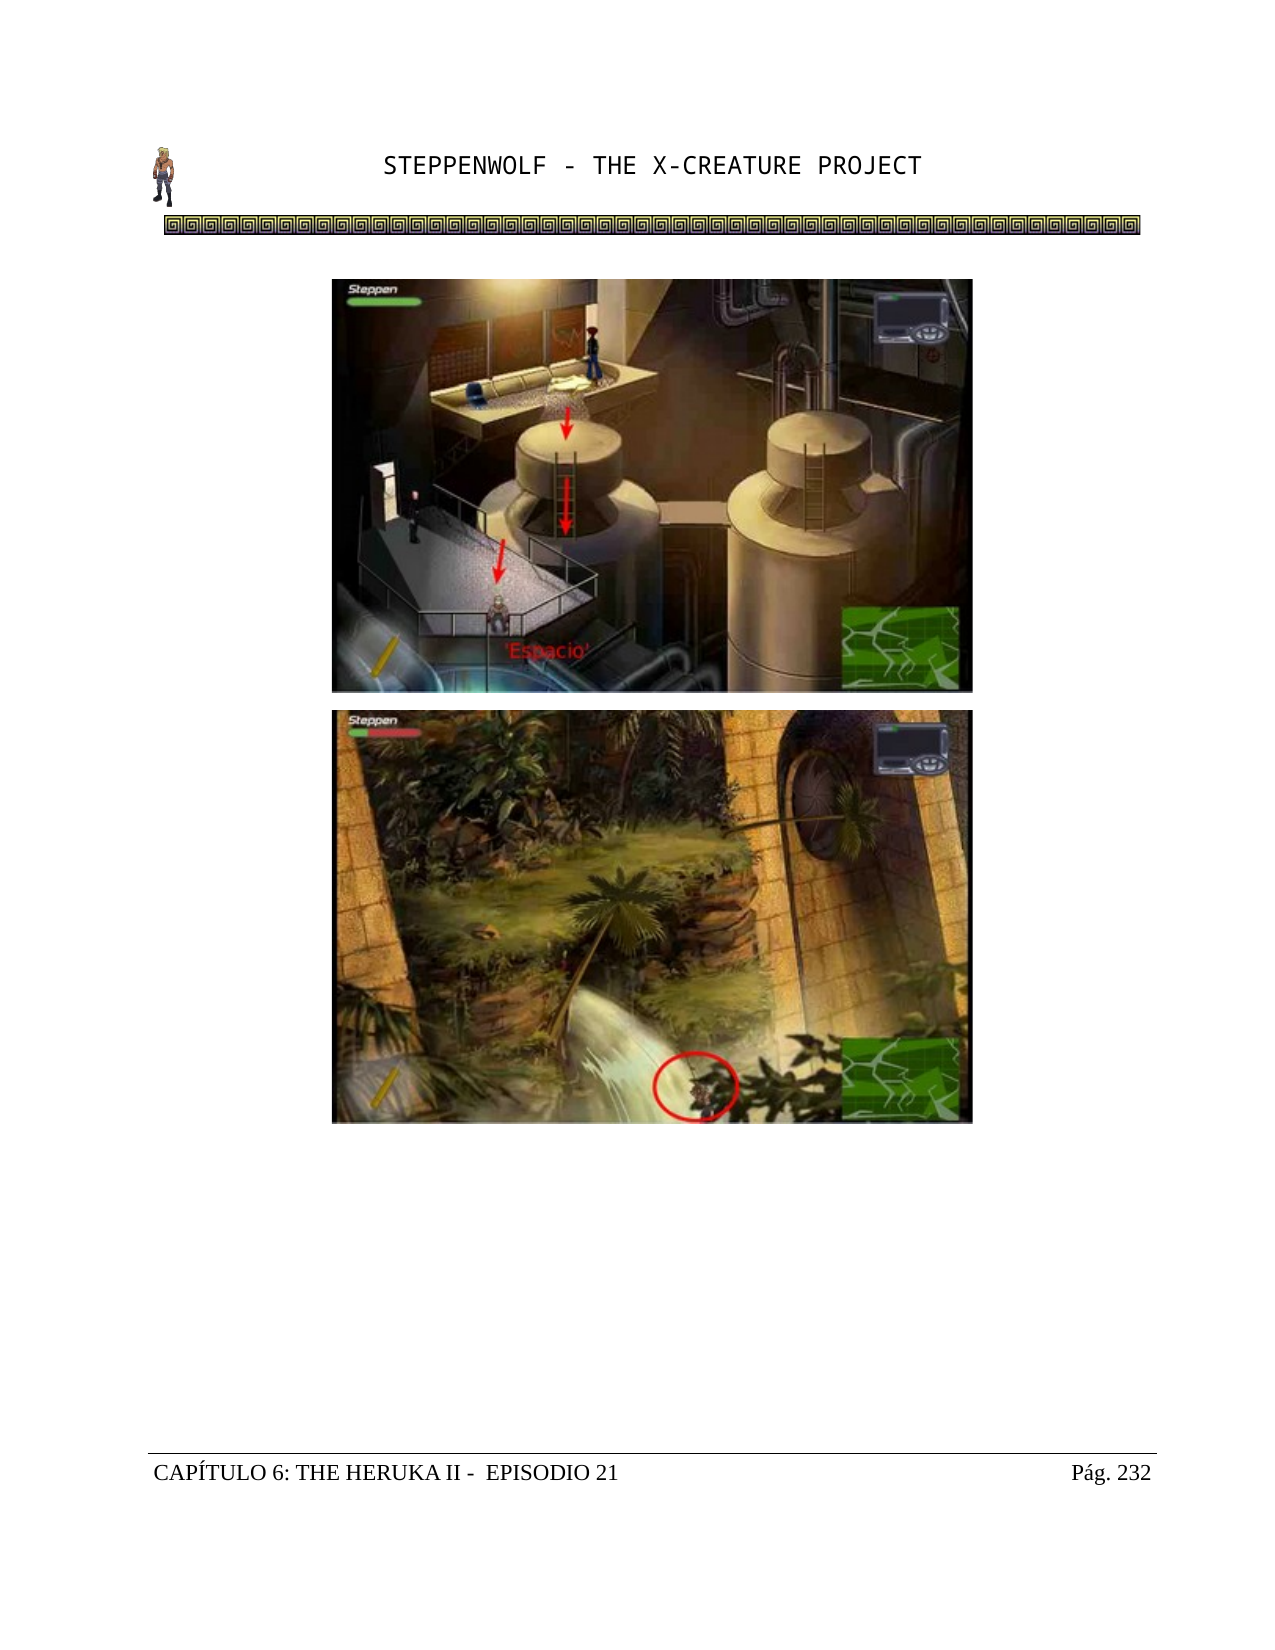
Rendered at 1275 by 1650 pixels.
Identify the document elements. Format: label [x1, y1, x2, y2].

picture [164, 215, 1141, 235]
picture [147, 147, 181, 207]
picture [331, 710, 973, 1124]
picture [331, 279, 973, 693]
